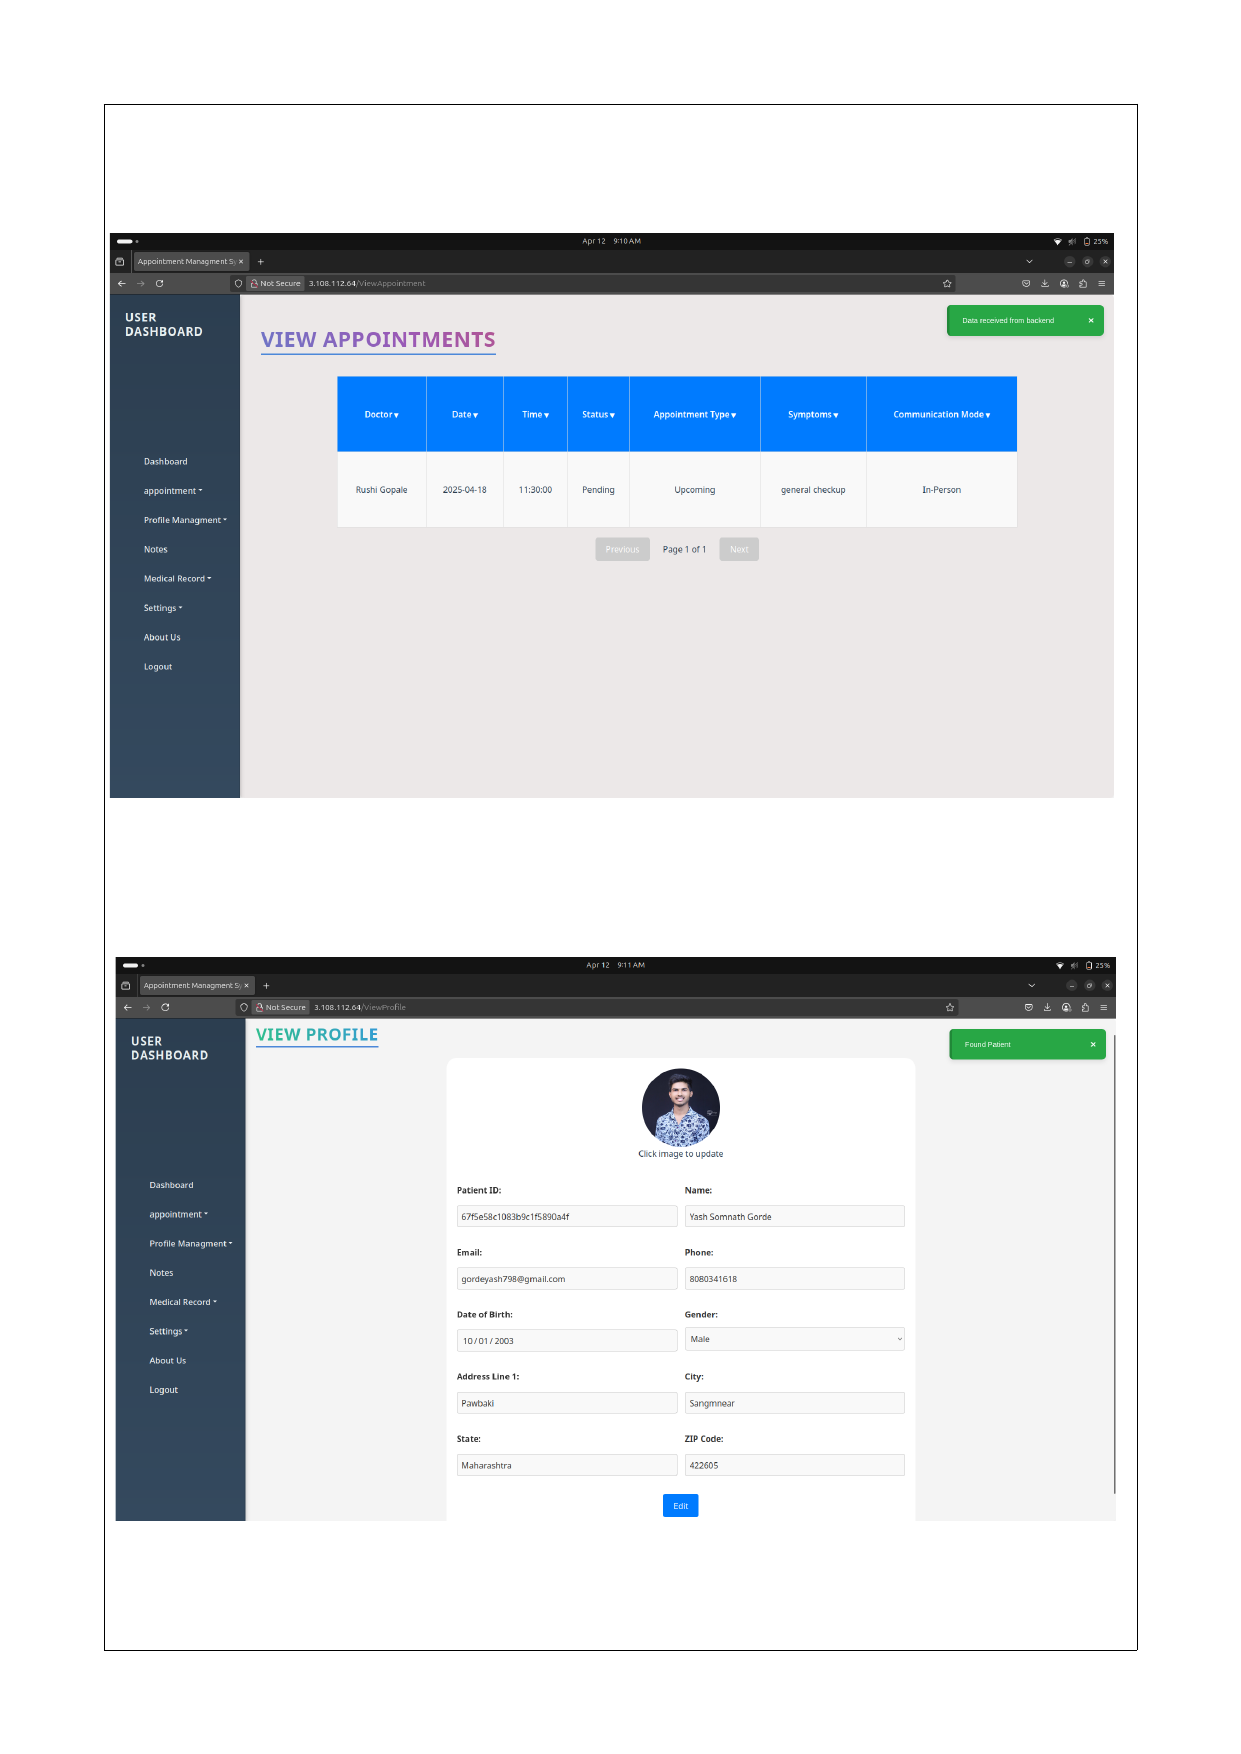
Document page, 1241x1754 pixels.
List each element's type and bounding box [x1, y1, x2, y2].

picture [115, 957, 1116, 1521]
picture [109, 233, 1114, 798]
